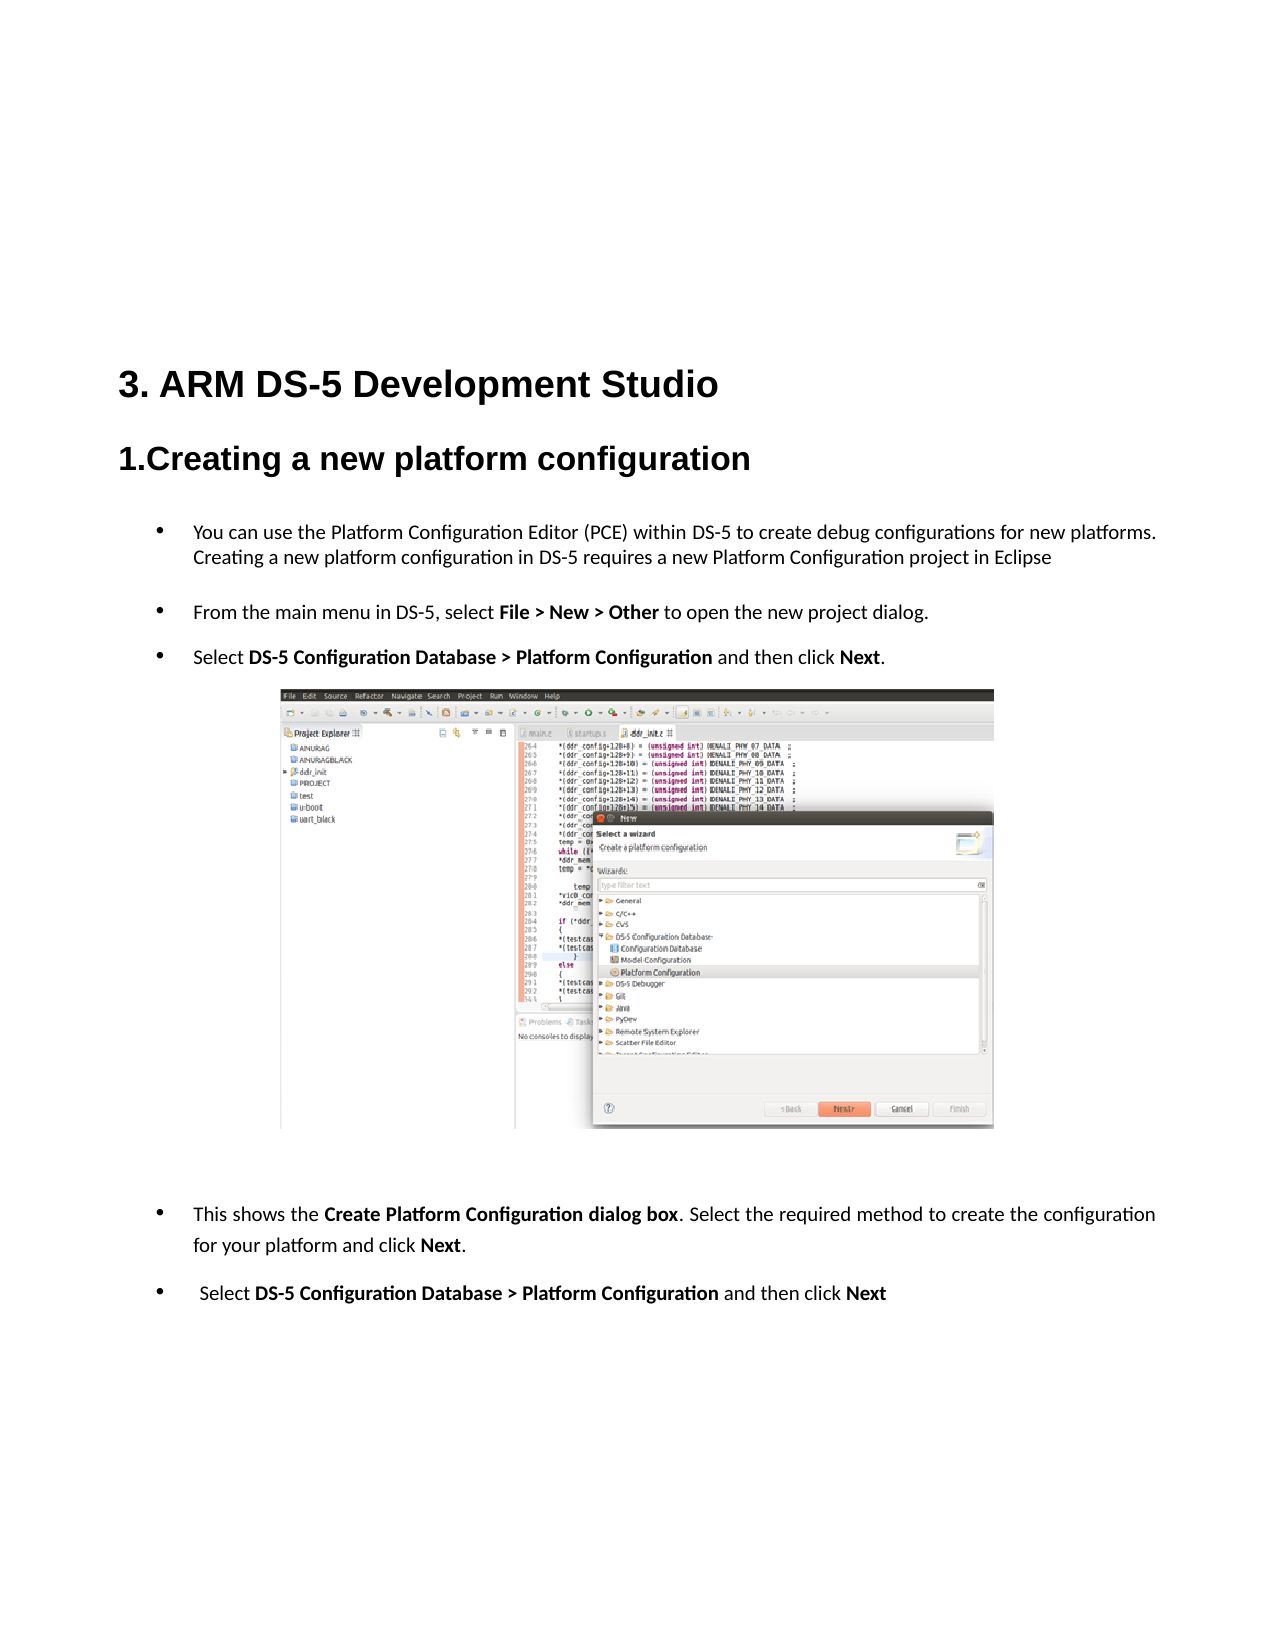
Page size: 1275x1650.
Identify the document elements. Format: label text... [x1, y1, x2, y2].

list This shows the Create Platform Configuration dialog box. Select the required method to create the configuration for your platform and click Next. [156, 1201, 1157, 1257]
list Select DS-5 Configuration Database > Platform Configuration and then click Next [156, 1277, 1157, 1306]
list You can use the Platform Configuration Editor (PCE) within DS-5 to create debug configurations for new platforms. Creating a new platform configuration in DS-5 requires a new Platform Configuration project in Eclipse [156, 519, 1157, 570]
subtitle 3. ARM DS-5 Development Studio [118, 362, 1157, 405]
picture [280, 689, 994, 1131]
list Select DS-5 Configuration Database > Platform Configuration and then click Next. [156, 644, 1157, 670]
list From the main menu in DS-5, select File > New > Other to open the new project dialog. [156, 599, 1157, 625]
subtitle 1.Creating a new platform configuration [118, 438, 1157, 477]
